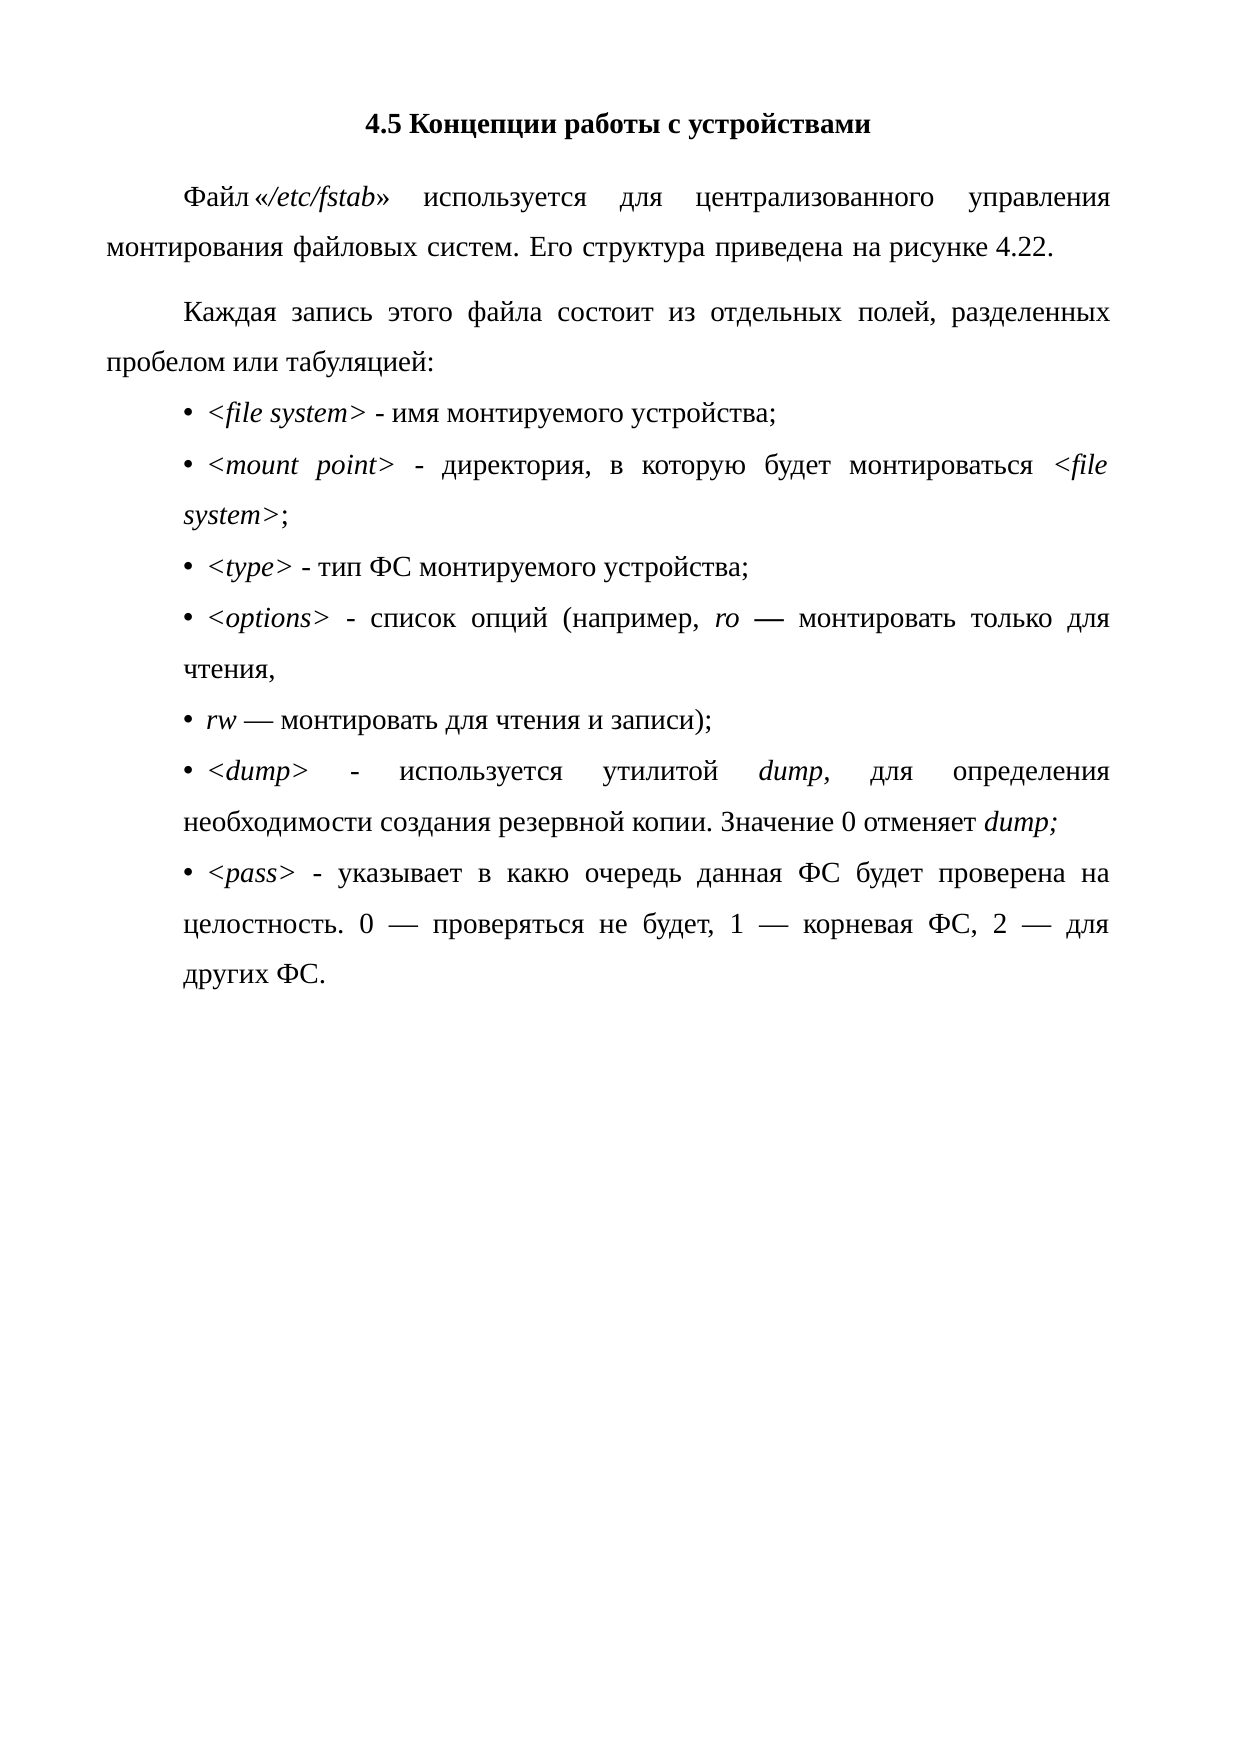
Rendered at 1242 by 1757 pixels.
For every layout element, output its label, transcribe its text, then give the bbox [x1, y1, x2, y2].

list <type> - тип ФС монтируемого устройства; [183, 549, 1110, 582]
subtitle 4.5 Концепции работы с устройствами [365, 106, 1110, 140]
list <options> - список опций (например, ro — монтировать только для чтения, [183, 600, 1110, 684]
list rw — монтировать для чтения и записи); [183, 702, 1110, 736]
list <dump> - используется утилитой dump, для определения необходимости создания резервной копии. Значение 0 отменяет dump; [183, 753, 1110, 837]
text Файл «/etc/fstab» используется для централизованного управления монтирования файловых систем. Его структура приведена на рисунке 4.22. [106, 179, 1110, 263]
list <pass> - указывает в какю очередь данная ФС будет проверена на целостность. 0 — проверяться не будет, 1 — корневая ФС, 2 — для других ФС. [183, 855, 1110, 989]
list <mount point> - директория, в которую будет монтироваться <file system>; [183, 447, 1110, 531]
text Каждая запись этого файла состоит из отдельных полей, разделенных пробелом или табуляцией: [106, 294, 1110, 378]
list <file system> - имя монтируемого устройства; [183, 396, 1110, 429]
